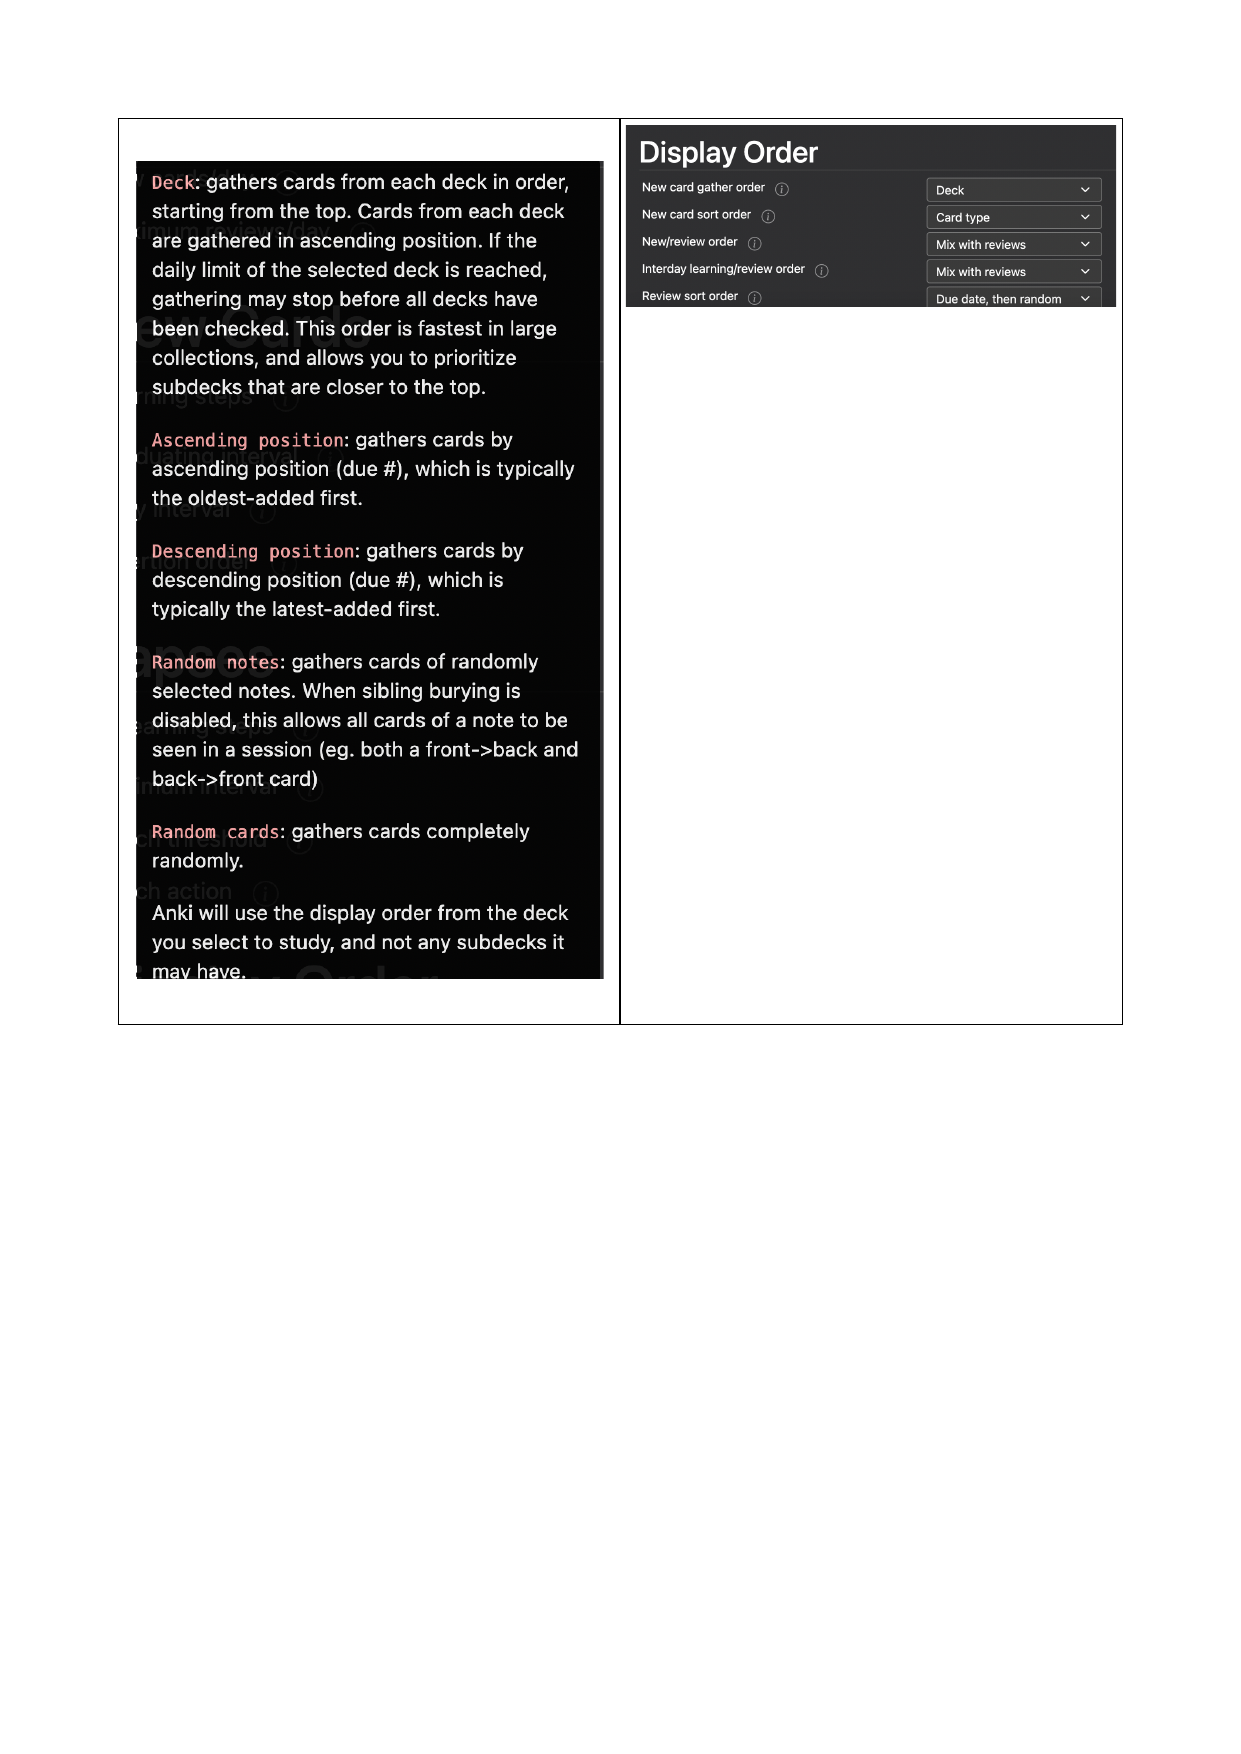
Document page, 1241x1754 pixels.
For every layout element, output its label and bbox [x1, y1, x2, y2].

picture [136, 161, 604, 979]
table_header [621, 119, 1122, 1024]
table_header [119, 119, 619, 1024]
picture [625, 125, 1117, 307]
